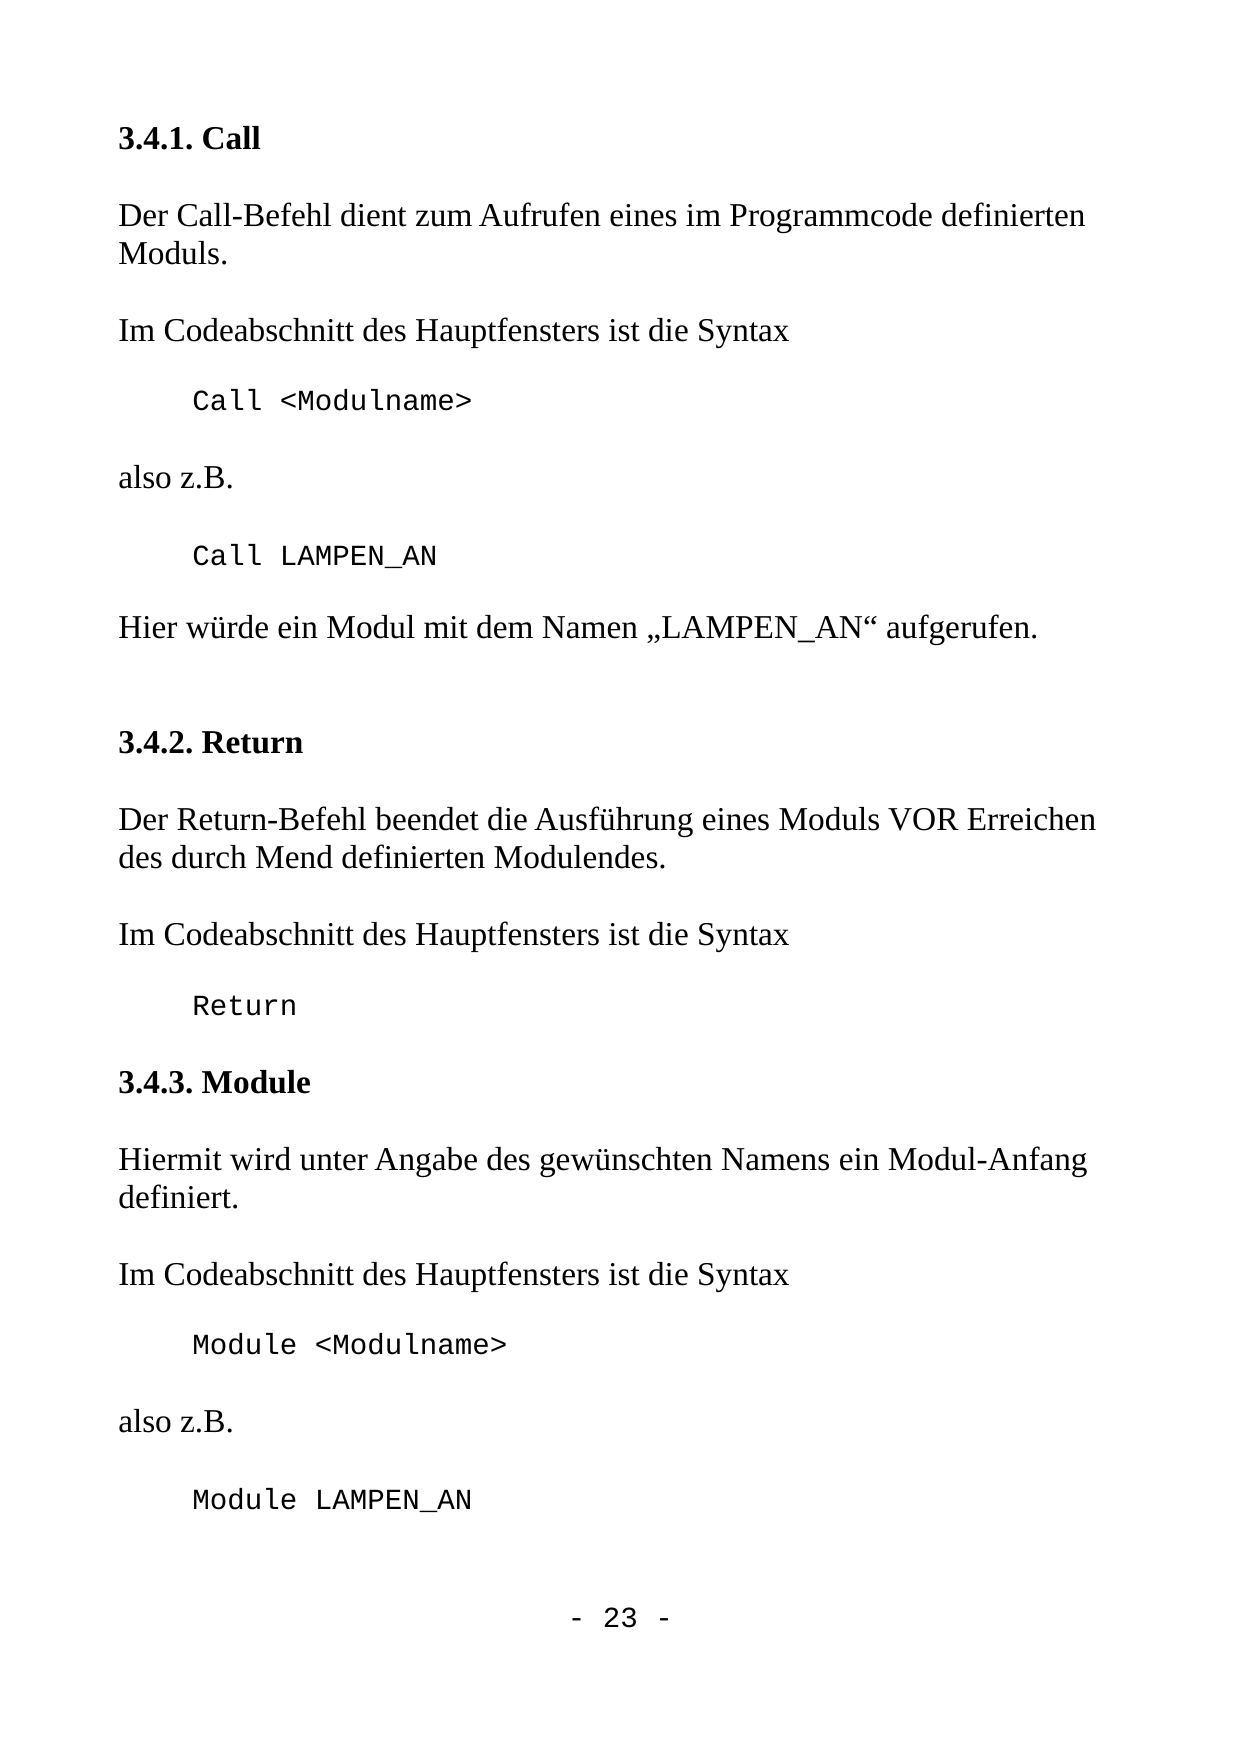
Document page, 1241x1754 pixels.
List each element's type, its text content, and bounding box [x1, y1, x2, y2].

text Im Codeabschnitt des Hauptfensters ist die Syntax [118, 914, 1122, 952]
text Call LAMPEN_AN [118, 534, 1122, 574]
text Module LAMPEN_AN [118, 1478, 1122, 1518]
text also z.B. [118, 1402, 1122, 1440]
text Der Call-Befehl dient zum Aufrufen eines im Programmcode definierten Moduls. [118, 195, 1122, 271]
text Module <Modulname> [118, 1330, 1122, 1363]
text also z.B. [118, 458, 1122, 496]
text 3.4.3. Module [118, 1062, 1122, 1100]
text 3.4.2. Return [118, 722, 1122, 761]
text Hier würde ein Modul mit dem Namen „LAMPEN_AN“ aufgerufen. [118, 607, 1122, 646]
text Im Codeabschnitt des Hauptfensters ist die Syntax [118, 1254, 1122, 1292]
text Im Codeabschnitt des Hauptfensters ist die Syntax [118, 310, 1122, 348]
text Der Return-Befehl beendet die Ausführung eines Moduls VOR Erreichen des durch Mend definierten Modulendes. [118, 799, 1122, 876]
text Return [118, 991, 1122, 1024]
text 3.4.1. Call [118, 118, 1122, 156]
text Hiermit wird unter Angabe des gewünschten Namens ein Modul-Anfang definiert. [118, 1139, 1122, 1215]
text Call <Modulname> [118, 386, 1122, 419]
